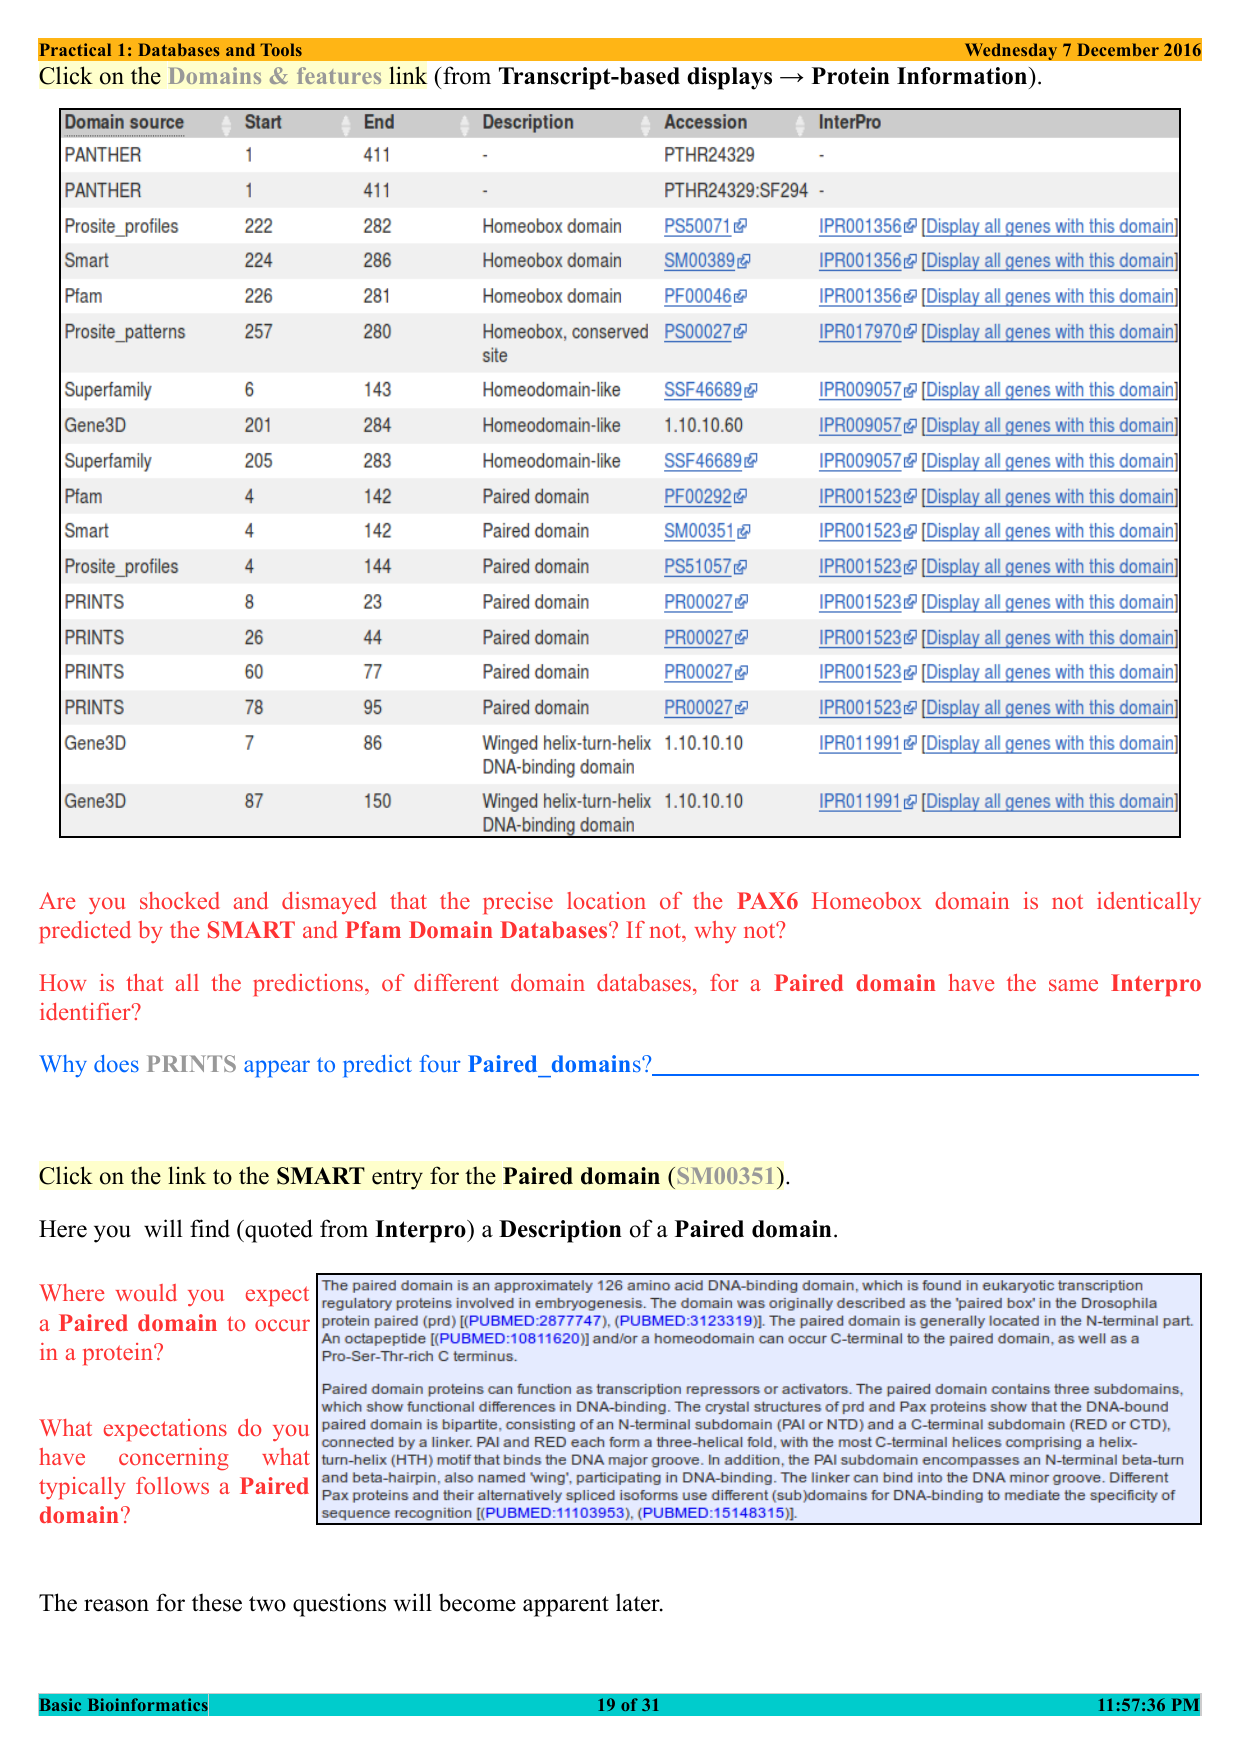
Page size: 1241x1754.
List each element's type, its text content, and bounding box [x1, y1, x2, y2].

text Click on the Domains & features link (from Transcript-based displays → Protein Information). [38, 61, 1202, 89]
text What expectations do you have concerning what typically follows a Paired domain? [38, 1413, 1202, 1529]
text Click on the link to the SMART entry for the Paired domain (SM00351). [38, 1161, 1202, 1190]
text How is that all the predictions, of different domain databases, for a Paired domain have the same Interpro identifier? [38, 968, 1202, 1026]
text Why does PRINTS appear to predict four Paired_domains? [38, 1049, 1202, 1078]
text Where would you expect a Paired domain to occur in a protein? [38, 1278, 316, 1366]
picture [318, 1275, 1200, 1523]
text The reason for these two questions will become apparent later. [38, 1588, 1202, 1617]
picture [61, 110, 1179, 836]
text Are you shocked and dismayed that the precise location of the PAX6 Homeobox domain is not identically predicted by the SMART and Pfam Domain Databases? If not, why not? [38, 101, 1202, 944]
text Here you will find (quoted from Interpro) a Description of a Paired domain. [38, 1214, 1202, 1243]
